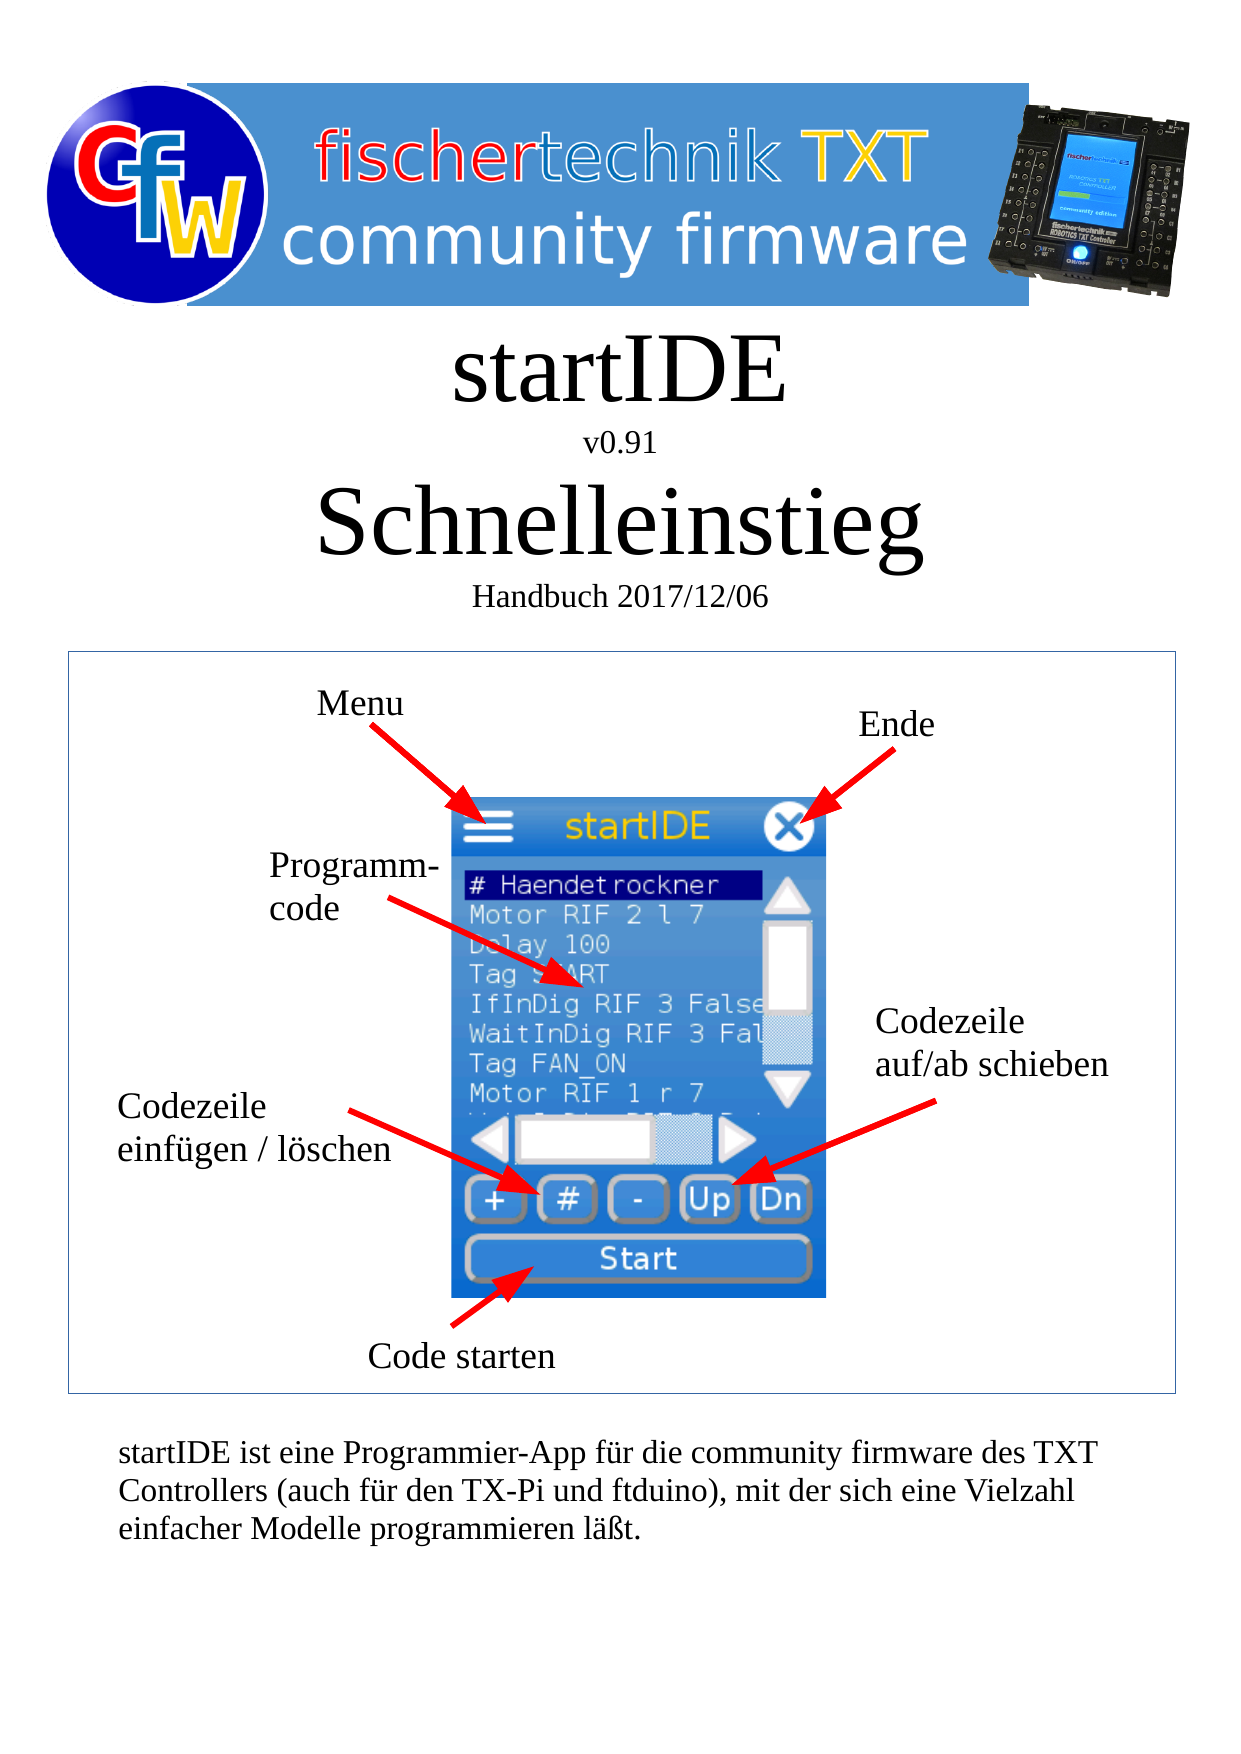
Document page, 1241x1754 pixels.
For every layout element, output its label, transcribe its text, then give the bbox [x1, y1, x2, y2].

picture [451, 797, 827, 1298]
text v0.91 [118, 423, 1122, 461]
text Handbuch 2017/12/06 [118, 576, 1122, 614]
text Schnelleinstieg [118, 461, 1122, 576]
text startIDE [118, 308, 1122, 423]
text startIDE ist eine Programmier-App für die community firmware des TXT Controllers (auch für den TX-Pi und ftduino), mit der sich eine Vielzahl einfacher Modelle programmieren läßt. [118, 1432, 1122, 1547]
